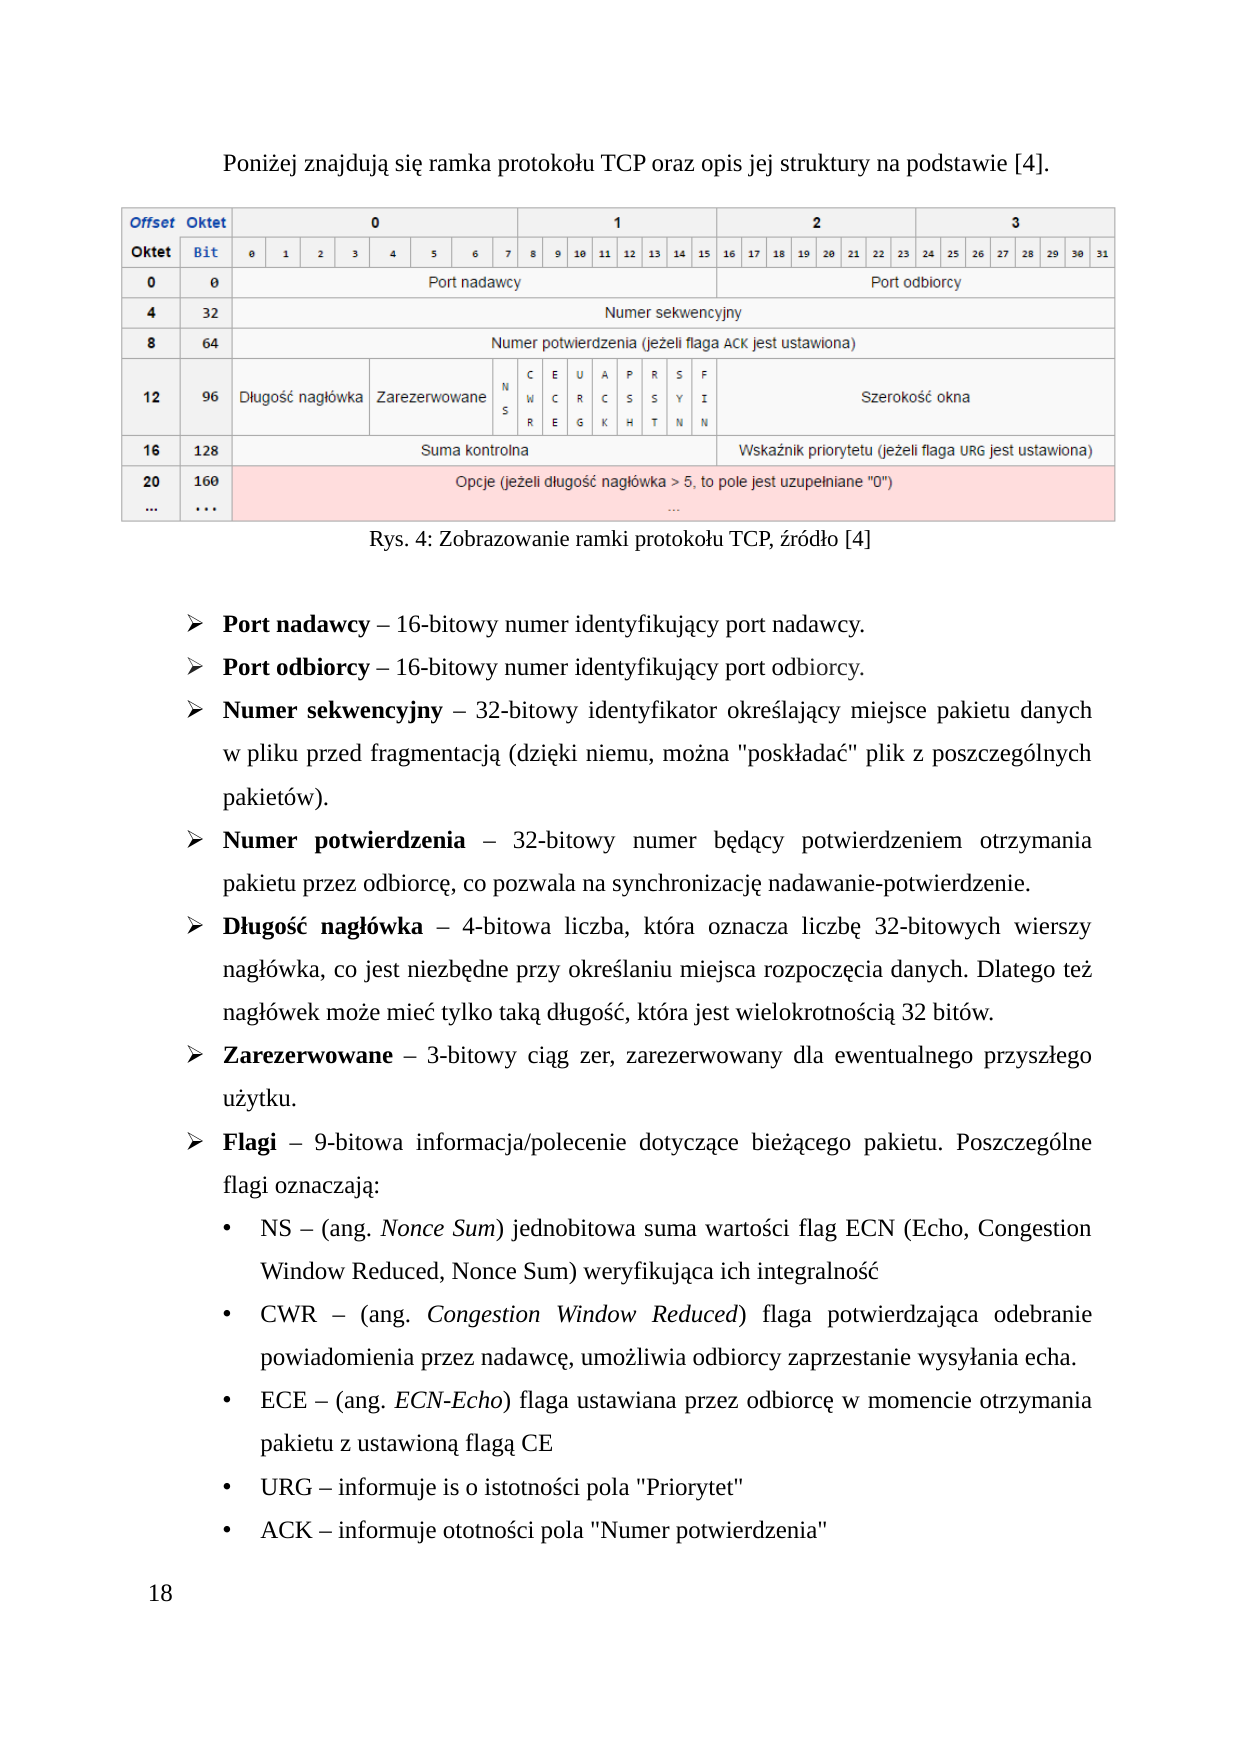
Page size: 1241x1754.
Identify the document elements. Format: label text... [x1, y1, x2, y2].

list Długość nagłówka – 4-bitowa liczba, która oznacza liczbę 32-bitowych wierszy nagłówka, co jest niezbędne przy określaniu miejsca rozpoczęcia danych. Dlatego też nagłówek może mieć tylko taką długość, która jest wielokrotnością 32 bitów. [185, 911, 1093, 1026]
list Flagi – 9-bitowa informacja/polecenie dotyczące bieżącego pakietu. Poszczególne flagi oznaczają: [185, 1127, 1093, 1198]
list Numer sekwencyjny – 32-bitowy identyfikator określający miejsce pakietu danych w pliku przed fragmentacją (dzięki niemu, można "poskładać" plik z poszczególnych pakietów). [185, 695, 1093, 810]
picture [118, 203, 1123, 526]
text Rys. 4: Zobrazowanie ramki protokołu TCP, źródło [4] [118, 526, 1122, 552]
list Port nadawcy – 16-bitowy numer identyfikujący port nadawcy. [185, 609, 1093, 638]
list Zarezerwowane – 3-bitowy ciąg zer, zarezerwowany dla ewentualnego przyszłego użytku. [185, 1040, 1093, 1112]
list ECE – (ang. ECN-Echo) flaga ustawiana przez odbiorcę w momencie otrzymania pakietu z ustawioną flagą CE [223, 1385, 1093, 1457]
list URG – informuje is o istotności pola "Priorytet" [223, 1472, 1093, 1500]
list ACK – informuje ototności pola "Numer potwierdzenia" [223, 1515, 1093, 1543]
list Numer potwierdzenia – 32-bitowy numer będący potwierdzeniem otrzymania pakietu przez odbiorcę, co pozwala na synchronizację nadawanie-potwierdzenie. [185, 825, 1093, 897]
list CWR – (ang. Congestion Window Reduced) flaga potwierdzająca odebranie powiadomienia przez nadawcę, umożliwia odbiorcy zaprzestanie wysyłania echa. [223, 1299, 1093, 1371]
text Poniżej znajdują się ramka protokołu TCP oraz opis jej struktury na podstawie [4]. [148, 148, 1093, 176]
list NS – (ang. Nonce Sum) jednobitowa suma wartości flag ECN (Echo, Congestion Window Reduced, Nonce Sum) weryfikująca ich integralność [223, 1213, 1093, 1285]
list Port odbiorcy – 16-bitowy numer identyfikujący port odbiorcy. [185, 652, 1093, 681]
